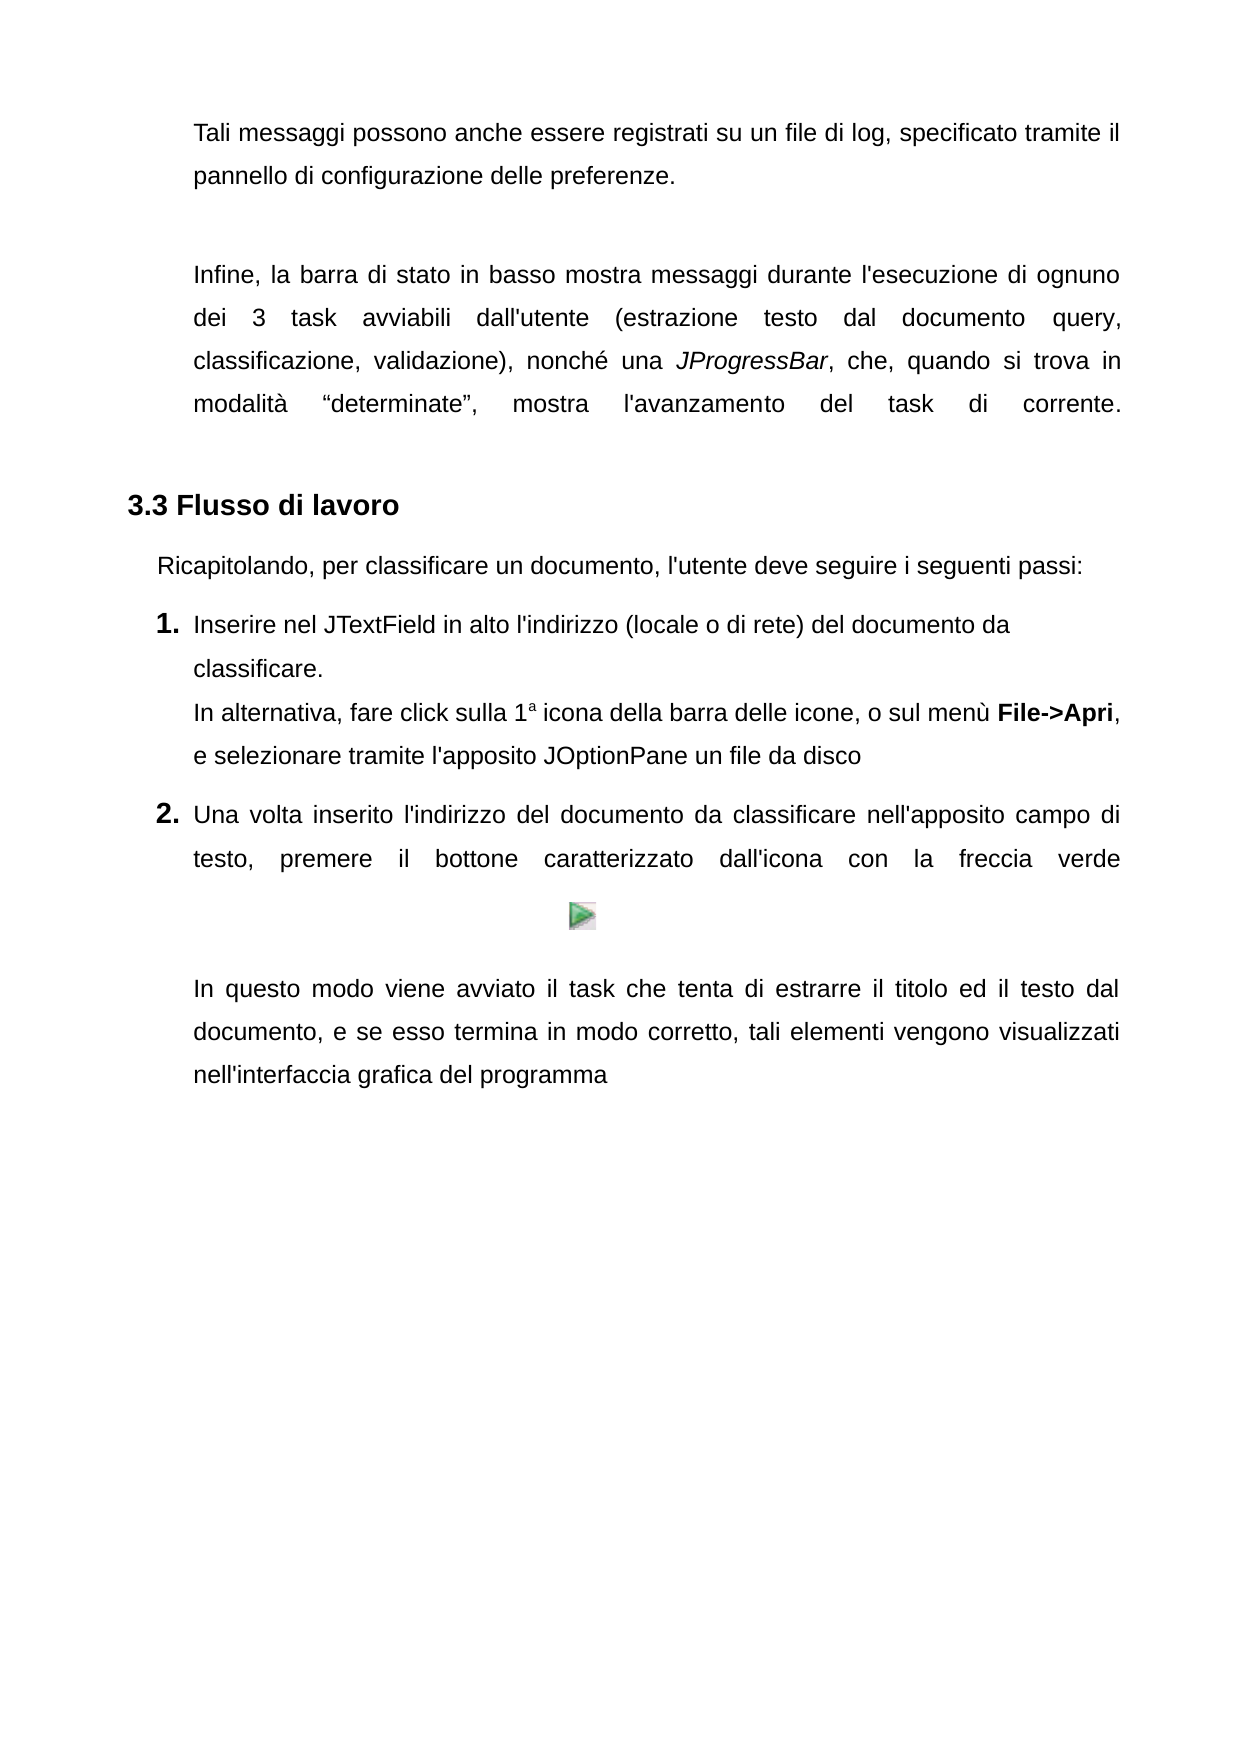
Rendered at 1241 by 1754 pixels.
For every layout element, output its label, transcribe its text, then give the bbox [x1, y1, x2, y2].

list Infine, la barra di stato in basso mostra messaggi durante l'esecuzione di ognuno dei 3 task avviabili dall'utente (estrazione testo dal documento query, classificazione, validazione), nonché una JProgressBar, che, quando si trova in modalità “determinate”, mostra l'avanzamento del task di corrente. [156, 217, 1122, 461]
list Tali messaggi possono anche essere registrati su un file di log, specificato tramite il pannello di configurazione delle preferenze. [156, 118, 1122, 190]
picture [568, 902, 597, 930]
list Flusso di lavoro [119, 488, 1122, 522]
list Una volta inserito l'indirizzo del documento da classificare nell'apposito campo di testo, premere il bottone caratterizzato dall'icona con la freccia verde In questo modo viene avviato il task che tenta di estrarre il titolo ed il testo dal documento, e se esso termina in modo corretto, tali elementi vengono visualizzati nell'interfaccia grafica del programma [156, 796, 1122, 1089]
list Inserire nel JTextField in alto l'indirizzo (locale o di rete) del documento da classificare. In alternativa, fare click sulla 1a icona della barra delle icone, o sul menù File->Apri, e selezionare tramite l'apposito JOptionPane un file da disco [156, 607, 1122, 769]
list Ricapitolando, per classificare un documento, l'utente deve seguire i seguenti passi: [119, 551, 1122, 580]
